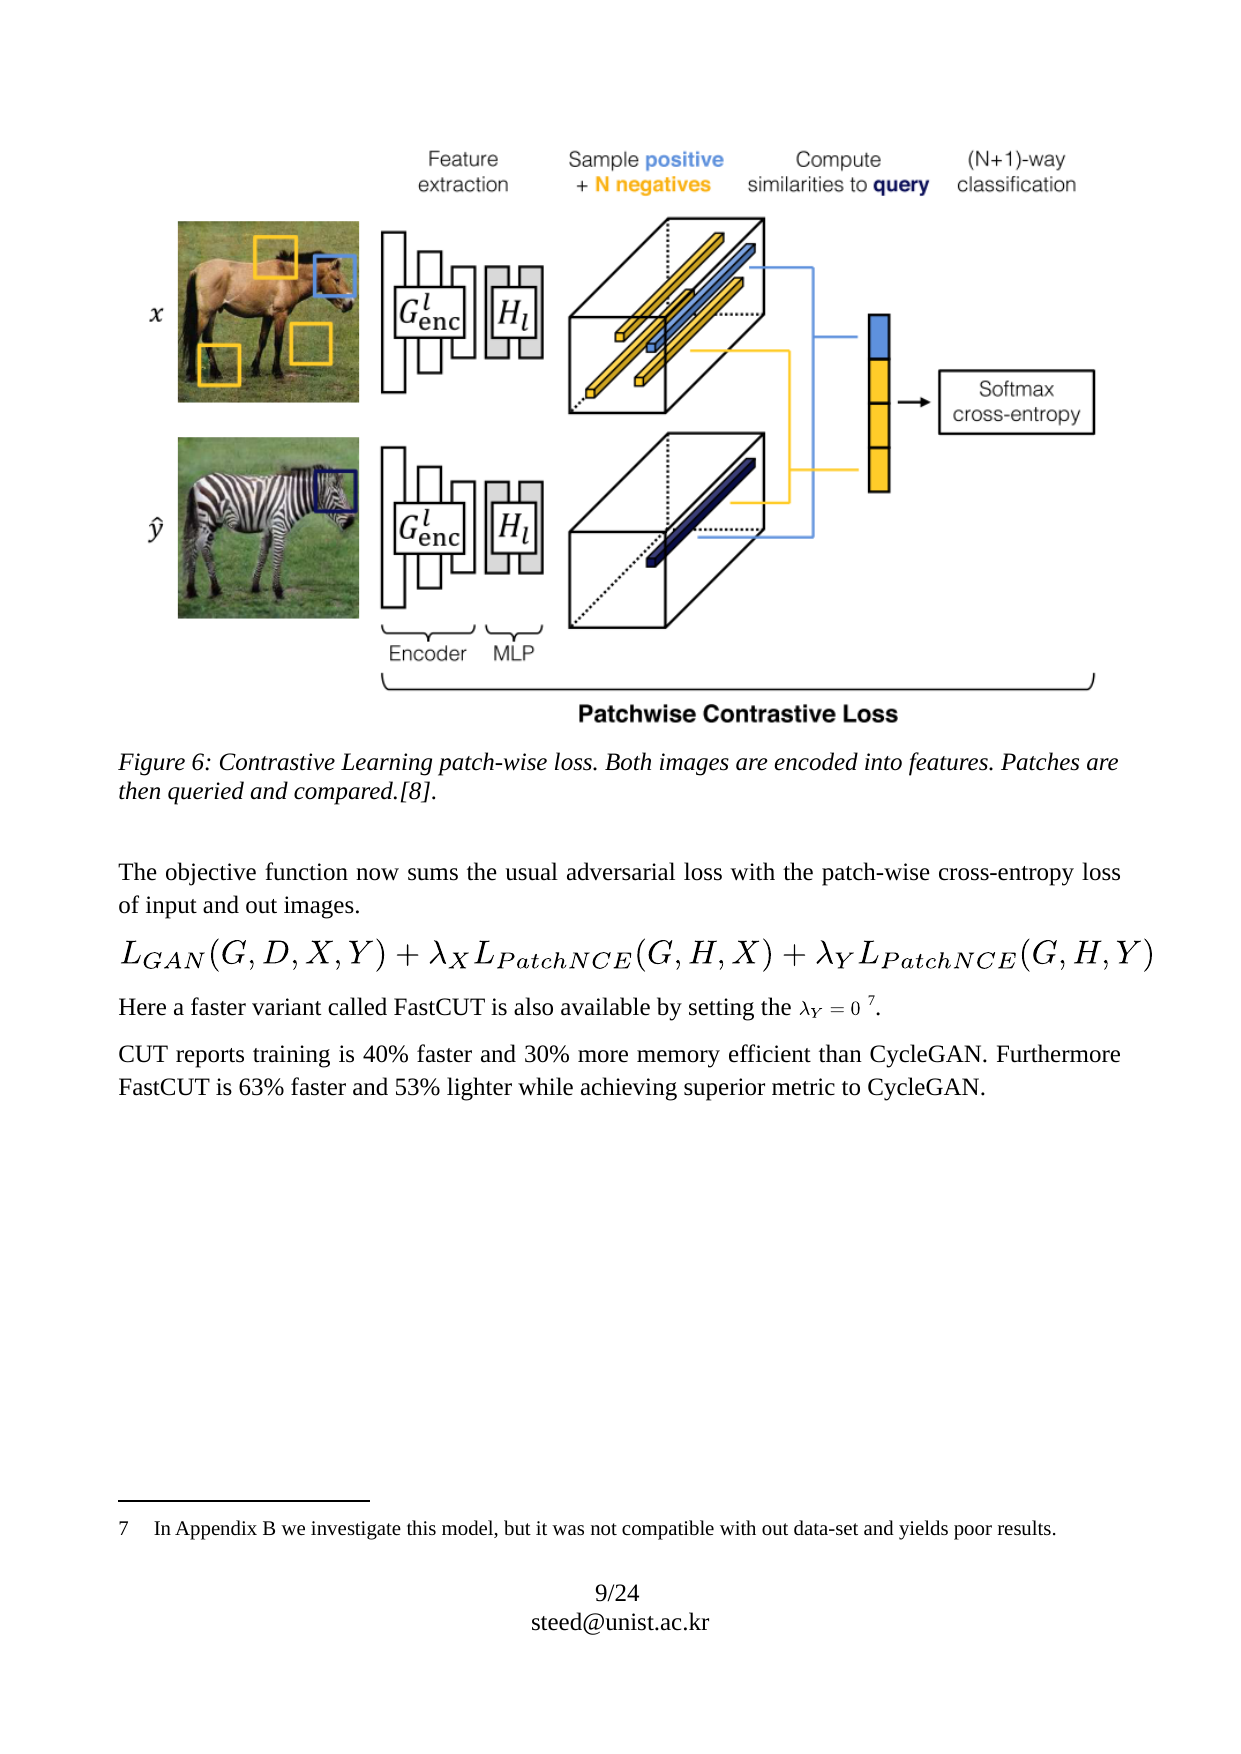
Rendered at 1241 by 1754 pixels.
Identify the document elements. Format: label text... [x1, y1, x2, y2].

text CUT reports training is 40% faster and 30% more memory efficient than CycleGAN. Furthermore FastCUT is 63% faster and 53% lighter while achieving superior metric to CycleGAN. [118, 1039, 1122, 1101]
text Figure 6: Contrastive Learning patch-wise loss. Both images are encoded into features. Patches are then queried and compared.[8]⁠. [118, 748, 1122, 805]
text The objective function now sums the usual adversarial loss with the patch-wise cross-entropy loss of input and out images. [118, 857, 1122, 918]
text Here a faster variant called FastCUT is also available by setting the . [118, 992, 1122, 1021]
picture [118, 130, 1123, 748]
text In Appendix B we investigate this model, but it was not compatible with out data-set and yields poor results. [118, 1516, 1122, 1540]
